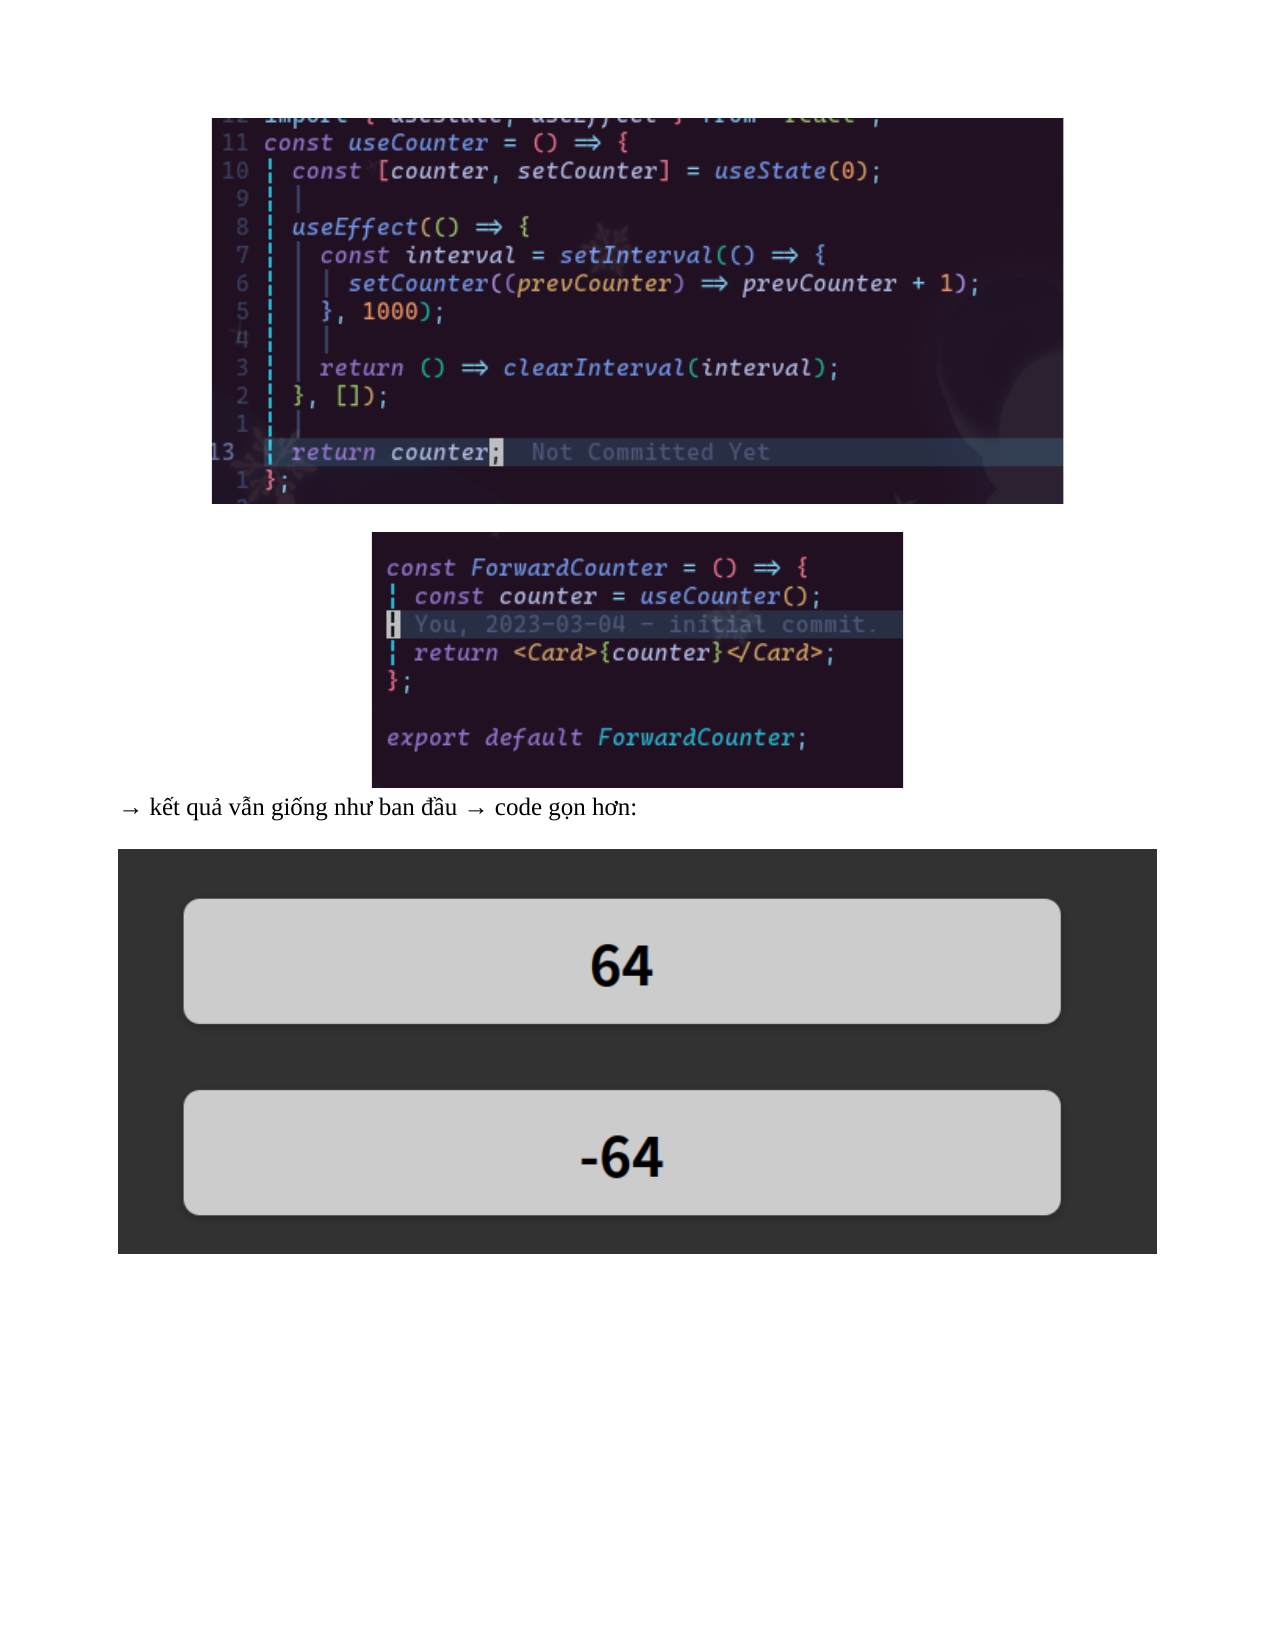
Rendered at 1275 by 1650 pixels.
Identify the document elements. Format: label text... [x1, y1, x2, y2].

text → kết quả vẫn giống như ban đầu → code gọn hơn: [118, 792, 1157, 820]
picture [211, 118, 1064, 504]
picture [118, 849, 1157, 1254]
picture [371, 532, 904, 788]
